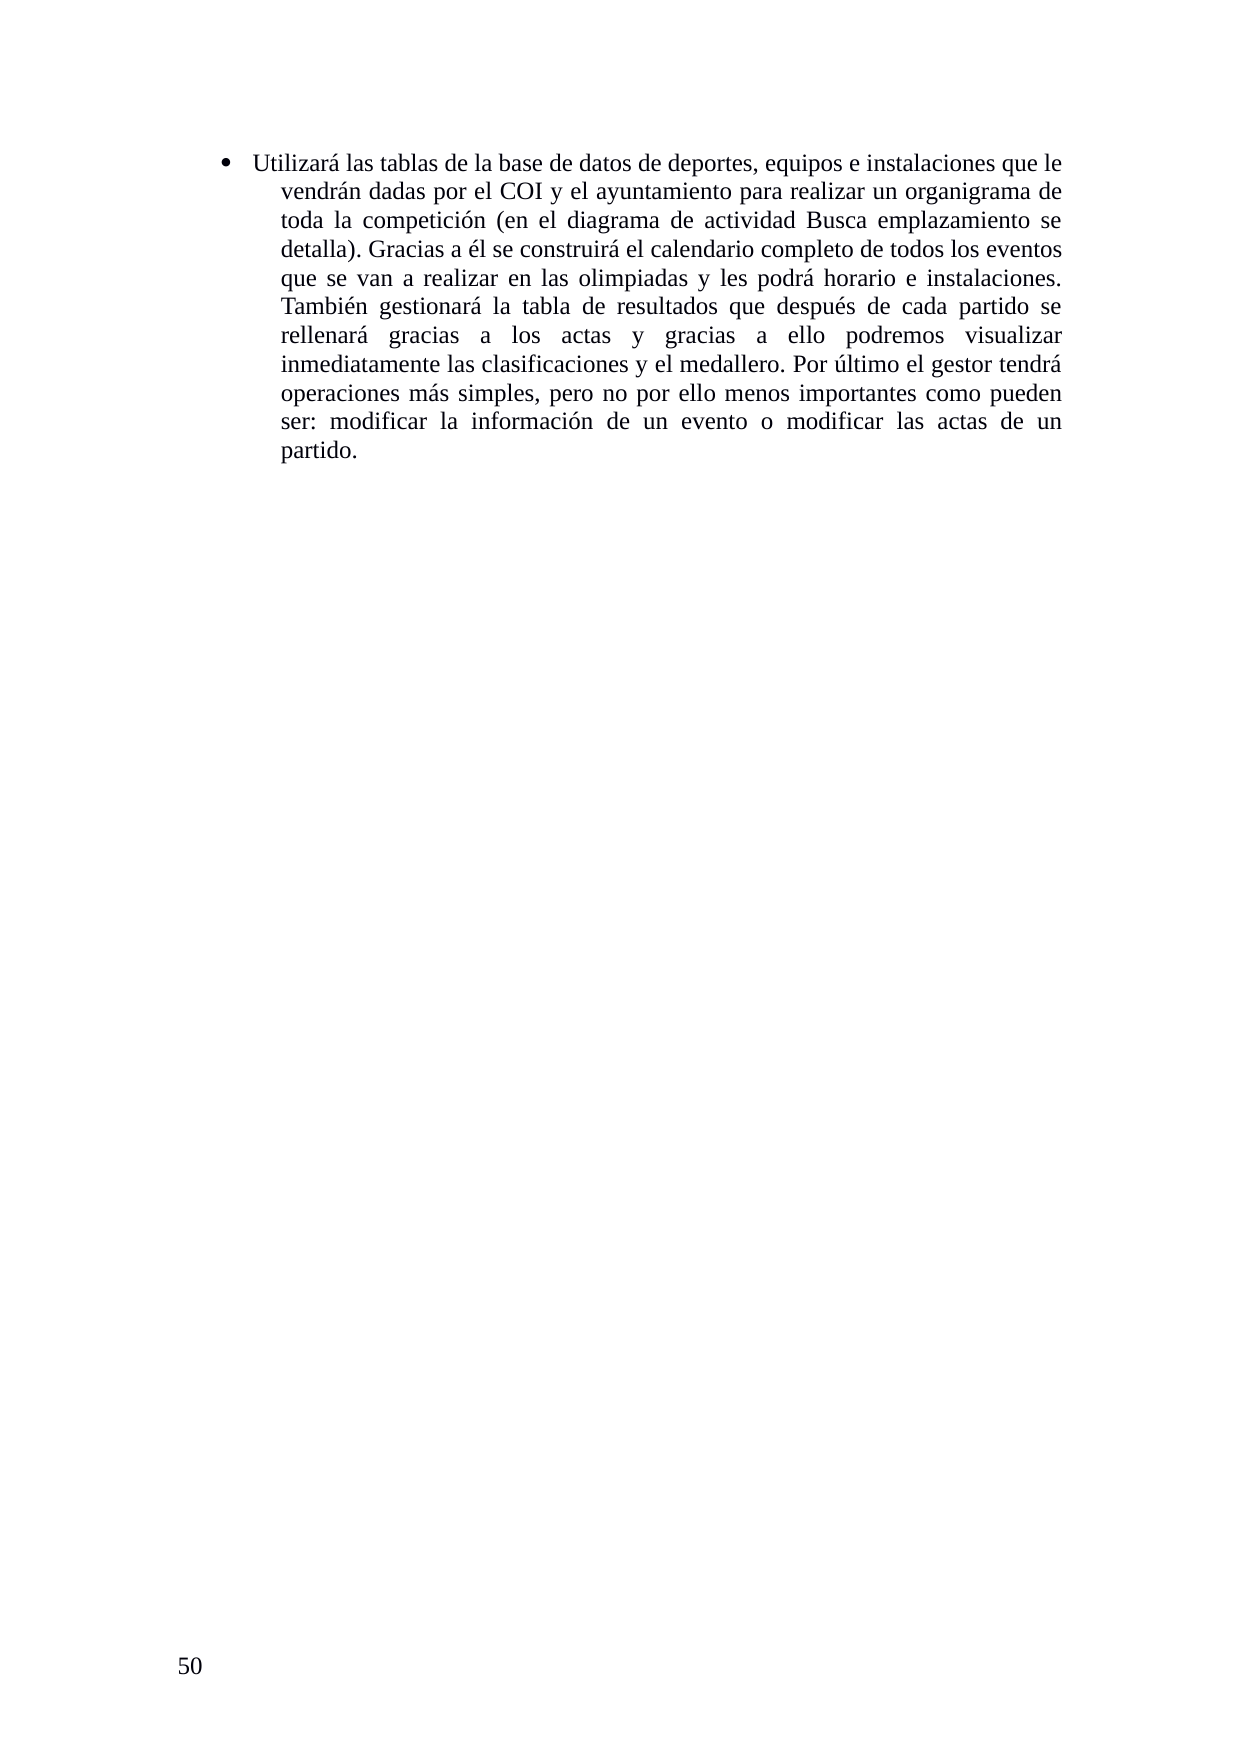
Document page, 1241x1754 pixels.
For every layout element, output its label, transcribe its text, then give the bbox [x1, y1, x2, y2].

list Utilizará las tablas de la base de datos de deportes, equipos e instalaciones que le vendrán dadas por el COI y el ayuntamiento para realizar un organigrama de toda la competición (en el diagrama de actividad Busca emplazamiento se detalla). Gracias a él se construirá el calendario completo de todos los eventos que se van a realizar en las olimpiadas y les podrá horario e instalaciones. También gestionará la tabla de resultados que después de cada partido se rellenará gracias a los actas y gracias a ello podremos visualizar inmediatamente las clasificaciones y el medallero. Por último el gestor tendrá operaciones más simples, pero no por ello menos importantes como pueden ser: modificar la información de un evento o modificar las actas de un partido. [222, 148, 1063, 464]
